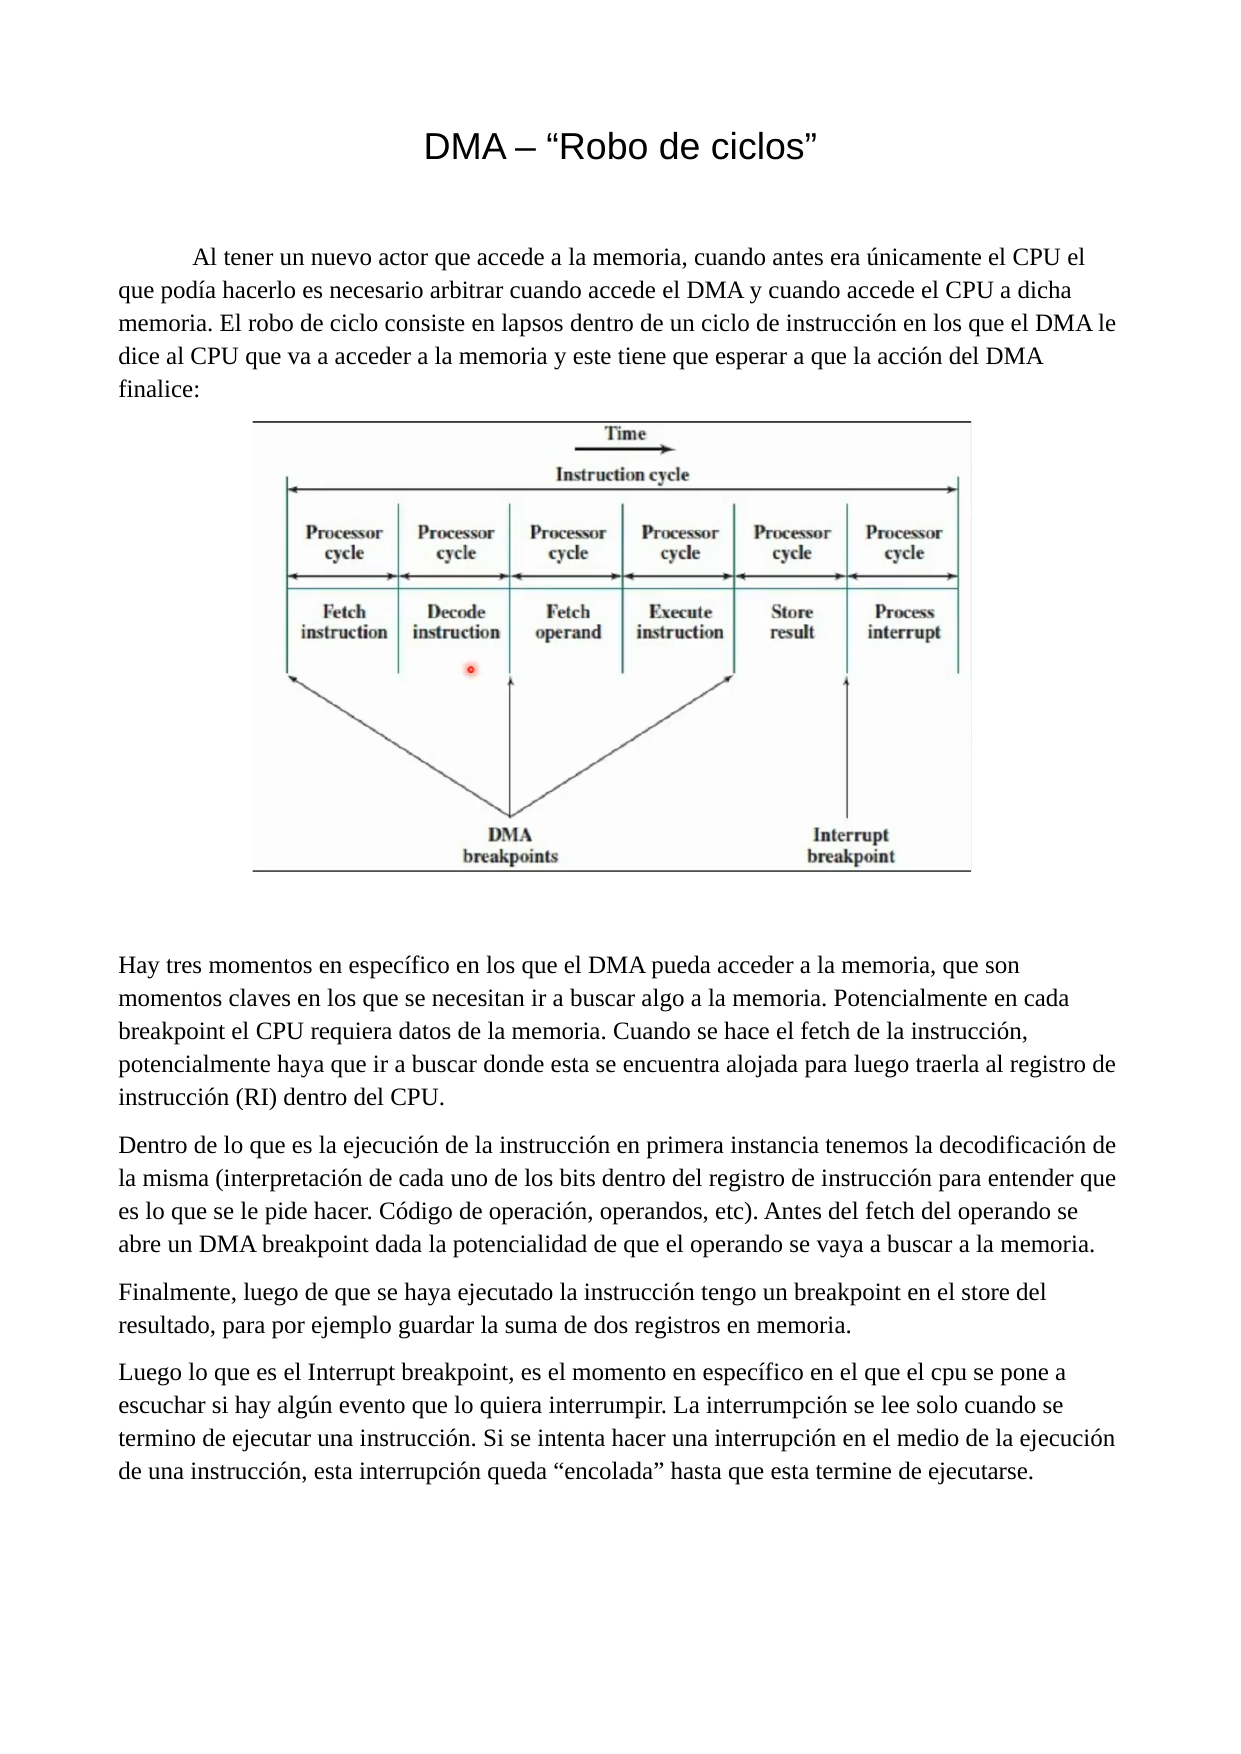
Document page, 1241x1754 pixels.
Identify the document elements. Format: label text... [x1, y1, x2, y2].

picture [252, 421, 972, 872]
text Dentro de lo que es la ejecución de la instrucción en primera instancia tenemos la decodificación de la misma (interpretación de cada uno de los bits dentro del registro de instrucción para entender que es lo que se le pide hacer. Código de operación, operandos, etc). Antes del fetch del operando se abre un DMA breakpoint dada la potencialidad de que el operando se vaya a buscar a la memoria. [118, 1130, 1122, 1258]
text Luego lo que es el Interrupt breakpoint, es el momento en específico en el que el cpu se pone a escuchar si hay algún evento que lo quiera interrumpir. La interrumpción se lee solo cuando se termino de ejecutar una instrucción. Si se intenta hacer una interrupción en el medio de la ejecución de una instrucción, esta interrupción queda “encolada” hasta que esta termine de ejecutarse. [118, 1357, 1122, 1485]
subtitle DMA – “Robo de ciclos” [118, 124, 1122, 167]
text Al tener un nuevo actor que accede a la memoria, cuando antes era únicamente el CPU el que podía hacerlo es necesario arbitrar cuando accede el DMA y cuando accede el CPU a dicha memoria. El robo de ciclo consiste en lapsos dentro de un ciclo de instrucción en los que el DMA le dice al CPU que va a acceder a la memoria y este tiene que esperar a que la acción del DMA finalice: [118, 242, 1122, 403]
text Finalmente, luego de que se haya ejecutado la instrucción tengo un breakpoint en el store del resultado, para por ejemplo guardar la suma de dos registros en memoria. [118, 1277, 1122, 1338]
text Hay tres momentos en específico en los que el DMA pueda acceder a la memoria, que son momentos claves en los que se necesitan ir a buscar algo a la memoria. Potencialmente en cada breakpoint el CPU requiera datos de la memoria. Cuando se hace el fetch de la instrucción, potencialmente haya que ir a buscar donde esta se encuentra alojada para luego traerla al registro de instrucción (RI) dentro del CPU. [118, 950, 1122, 1111]
